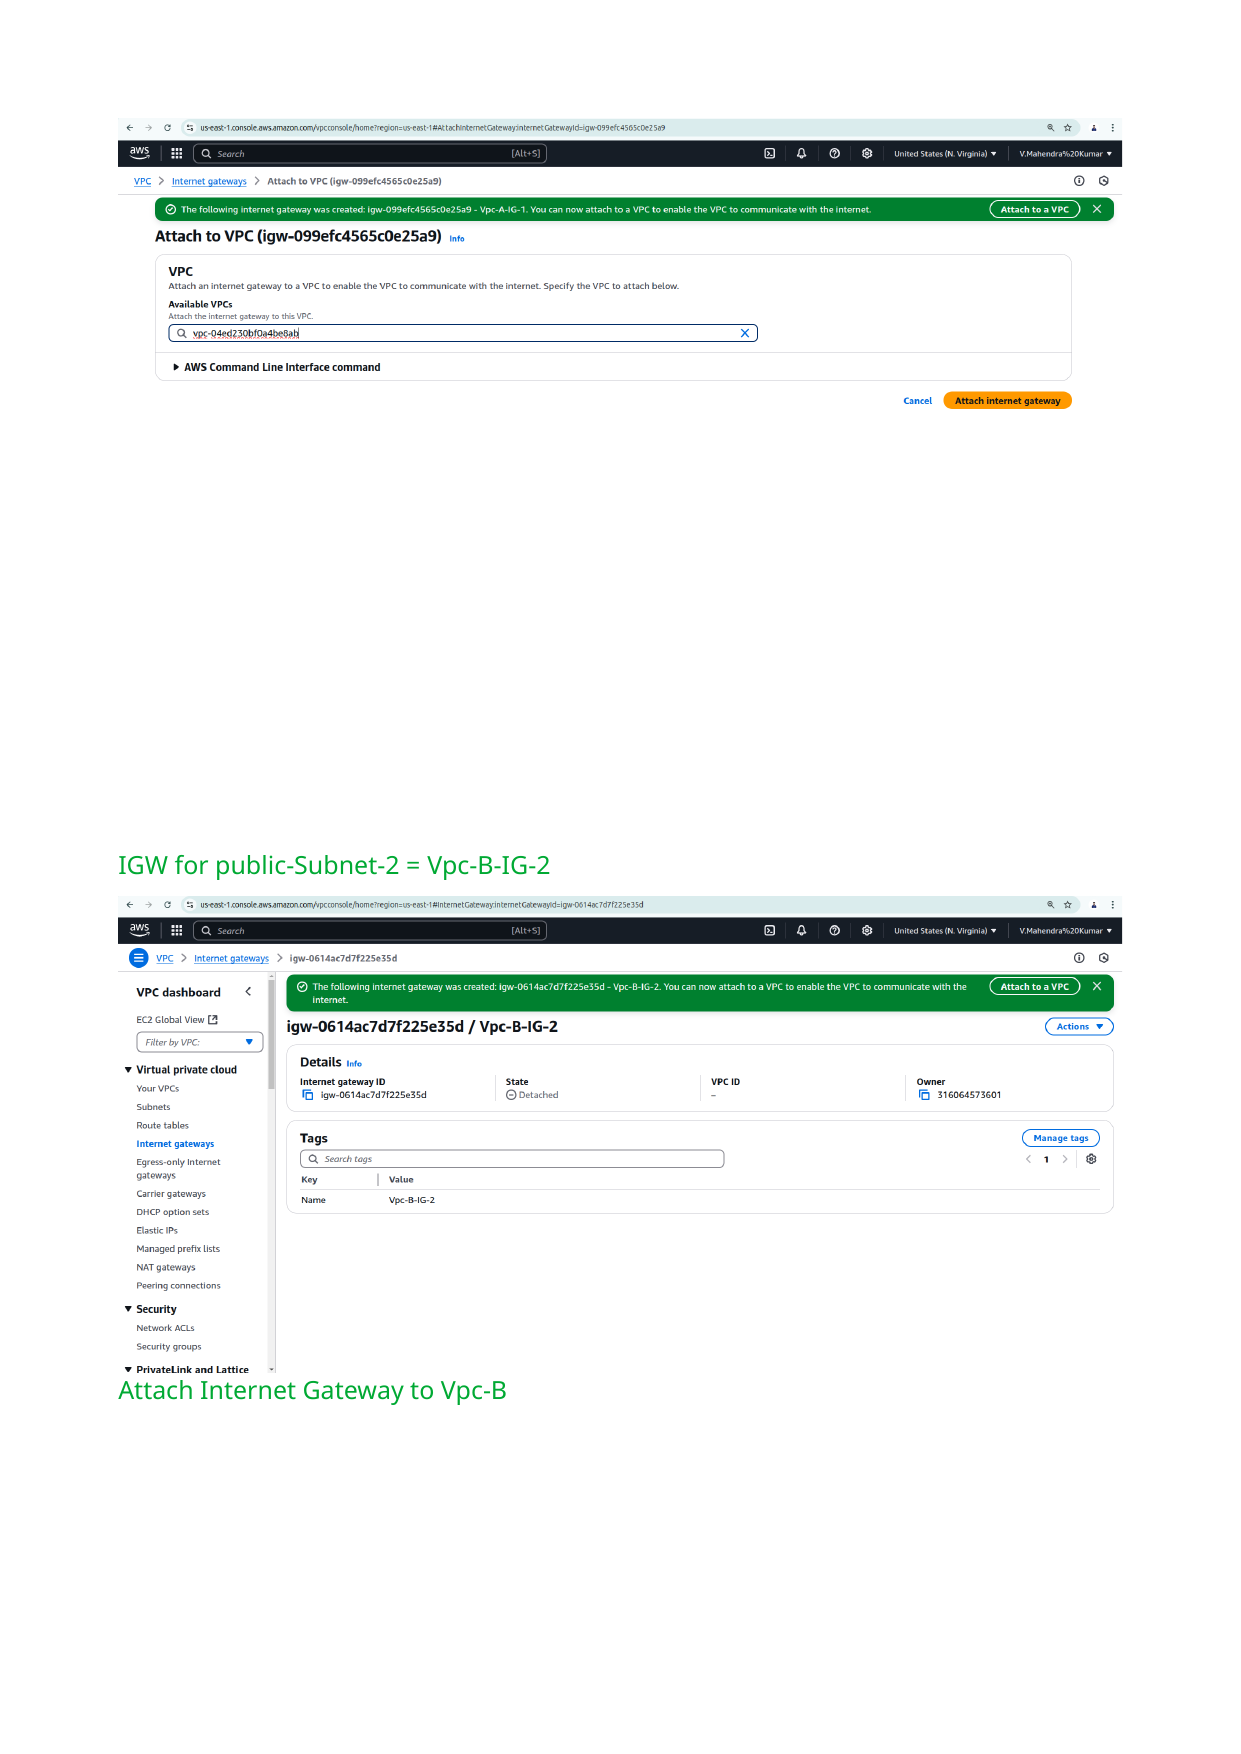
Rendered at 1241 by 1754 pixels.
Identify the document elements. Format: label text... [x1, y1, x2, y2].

picture [118, 118, 1123, 595]
text IGW for public-Subnet-2 = Vpc-B-IG-2 [118, 831, 1122, 881]
picture [118, 896, 1123, 1373]
text Attach Internet Gateway to Vpc-B [118, 1373, 1122, 1406]
